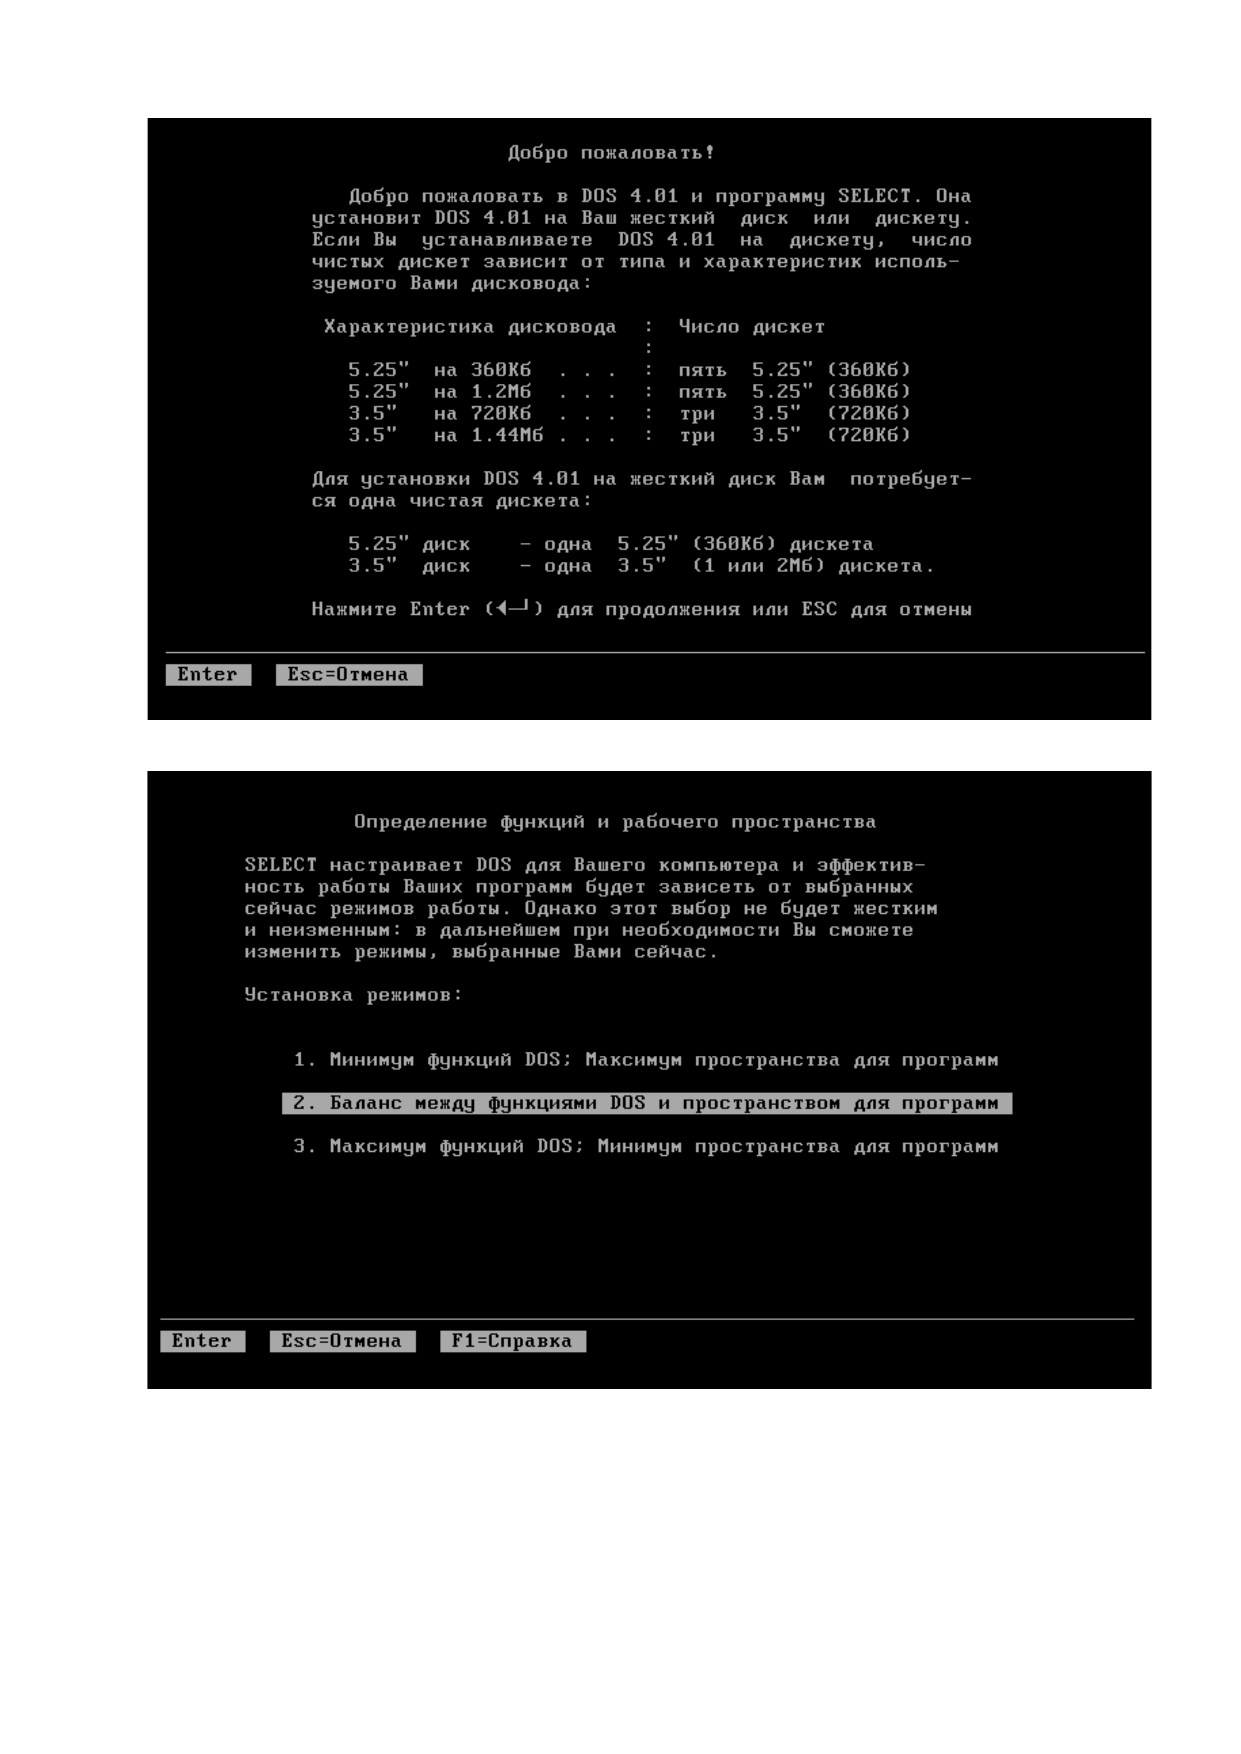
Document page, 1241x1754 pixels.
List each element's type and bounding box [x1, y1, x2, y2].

picture [147, 118, 1152, 720]
picture [147, 771, 1152, 1389]
